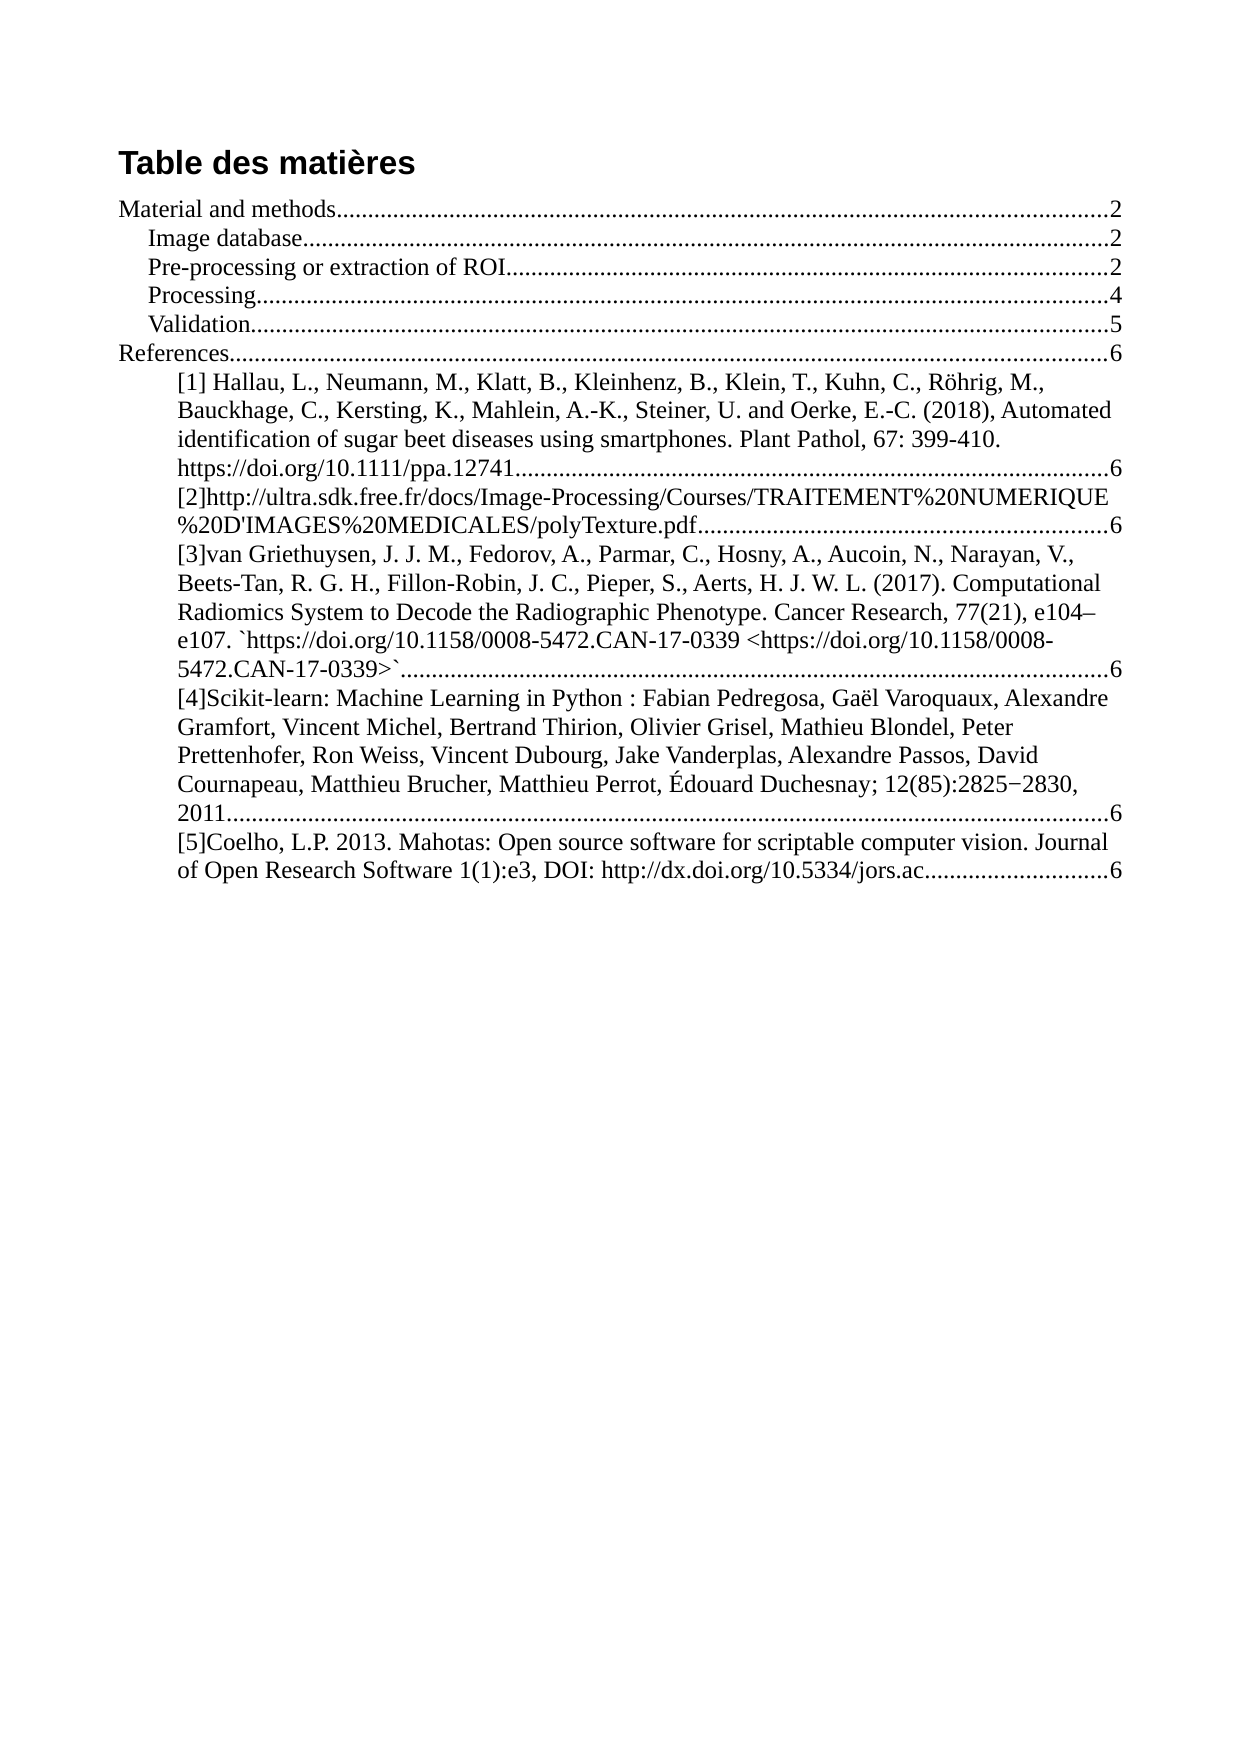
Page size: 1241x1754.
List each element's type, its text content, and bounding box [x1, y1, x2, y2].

text [5]Coelho, L.P. 2013. Mahotas: Open source software for scriptable computer vision. Journal of Open Research Software 1(1):e3, DOI: http://dx.doi.org/10.5334/jors.ac 6 [177, 827, 1122, 884]
subtitle Table des matières [118, 143, 1122, 182]
text Processing 4 [148, 280, 1122, 309]
text [4]Scikit-learn: Machine Learning in Python : Fabian Pedregosa, Gaël Varoquaux, Alexandre Gramfort, Vincent Michel, Bertrand Thirion, Olivier Grisel, Mathieu Blondel, Peter Prettenhofer, Ron Weiss, Vincent Dubourg, Jake Vanderplas, Alexandre Passos, David Cournapeau, Matthieu Brucher, Matthieu Perrot, Édouard Duchesnay; 12(85):2825−2830, 2011. 6 [177, 683, 1122, 827]
text References 6 [118, 338, 1122, 367]
text [1] Hallau, L., Neumann, M., Klatt, B., Kleinhenz, B., Klein, T., Kuhn, C., Röhrig, M., Bauckhage, C., Kersting, K., Mahlein, A.‐K., Steiner, U. and Oerke, E.‐C. (2018), Automated identification of sugar beet diseases using smartphones. Plant Pathol, 67: 399-410. https://doi.org/10.1111/ppa.12741 6 [177, 367, 1122, 482]
text Validation 5 [148, 309, 1122, 338]
text Material and methods 2 [118, 194, 1122, 223]
text [2]http://ultra.sdk.free.fr/docs/Image-Processing/Courses/TRAITEMENT%20NUMERIQUE%20D'IMAGES%20MEDICALES/polyTexture.pdf 6 [177, 482, 1122, 539]
text Pre-processing or extraction of ROI 2 [148, 252, 1122, 280]
text Image database 2 [148, 223, 1122, 252]
text [3]van Griethuysen, J. J. M., Fedorov, A., Parmar, C., Hosny, A., Aucoin, N., Narayan, V., Beets-Tan, R. G. H., Fillon-Robin, J. C., Pieper, S., Aerts, H. J. W. L. (2017). Computational Radiomics System to Decode the Radiographic Phenotype. Cancer Research, 77(21), e104–e107. `https://doi.org/10.1158/0008-5472.CAN-17-0339 <https://doi.org/10.1158/0008-5472.CAN-17-0339>` 6 [177, 539, 1122, 683]
